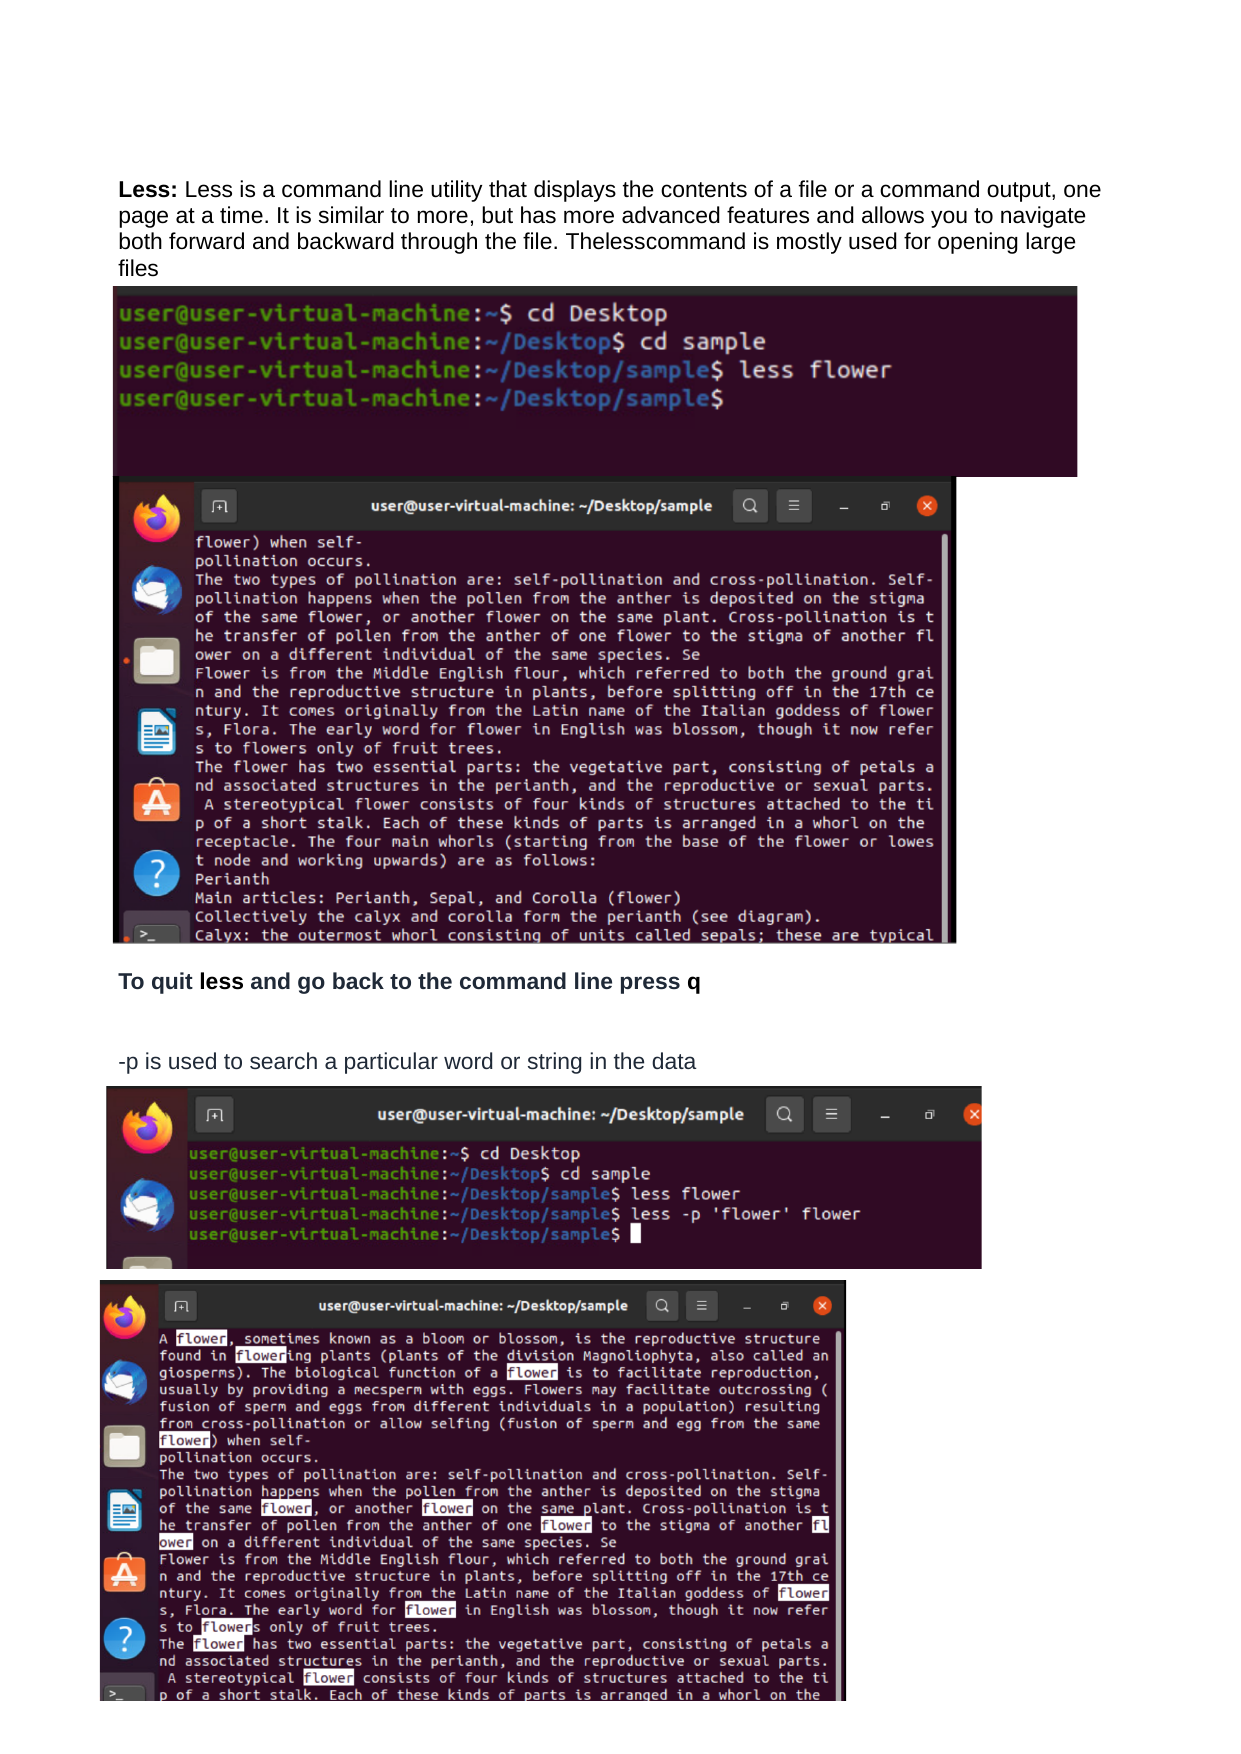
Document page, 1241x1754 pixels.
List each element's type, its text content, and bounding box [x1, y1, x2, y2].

text Less: Less is a command line utility that displays the contents of a file or a command output, one page at a time. It is similar to more, but has more advanced features and allows you to navigate both forward and backward through the file. Thelesscommand is mostly used for opening large files [118, 176, 1122, 281]
text To quit less and go back to the command line press q [118, 968, 1122, 994]
picture [106, 1086, 982, 1269]
picture [112, 286, 1078, 944]
text -p is used to search a particular word or string in the data [118, 1048, 1122, 1074]
picture [99, 1280, 847, 1701]
